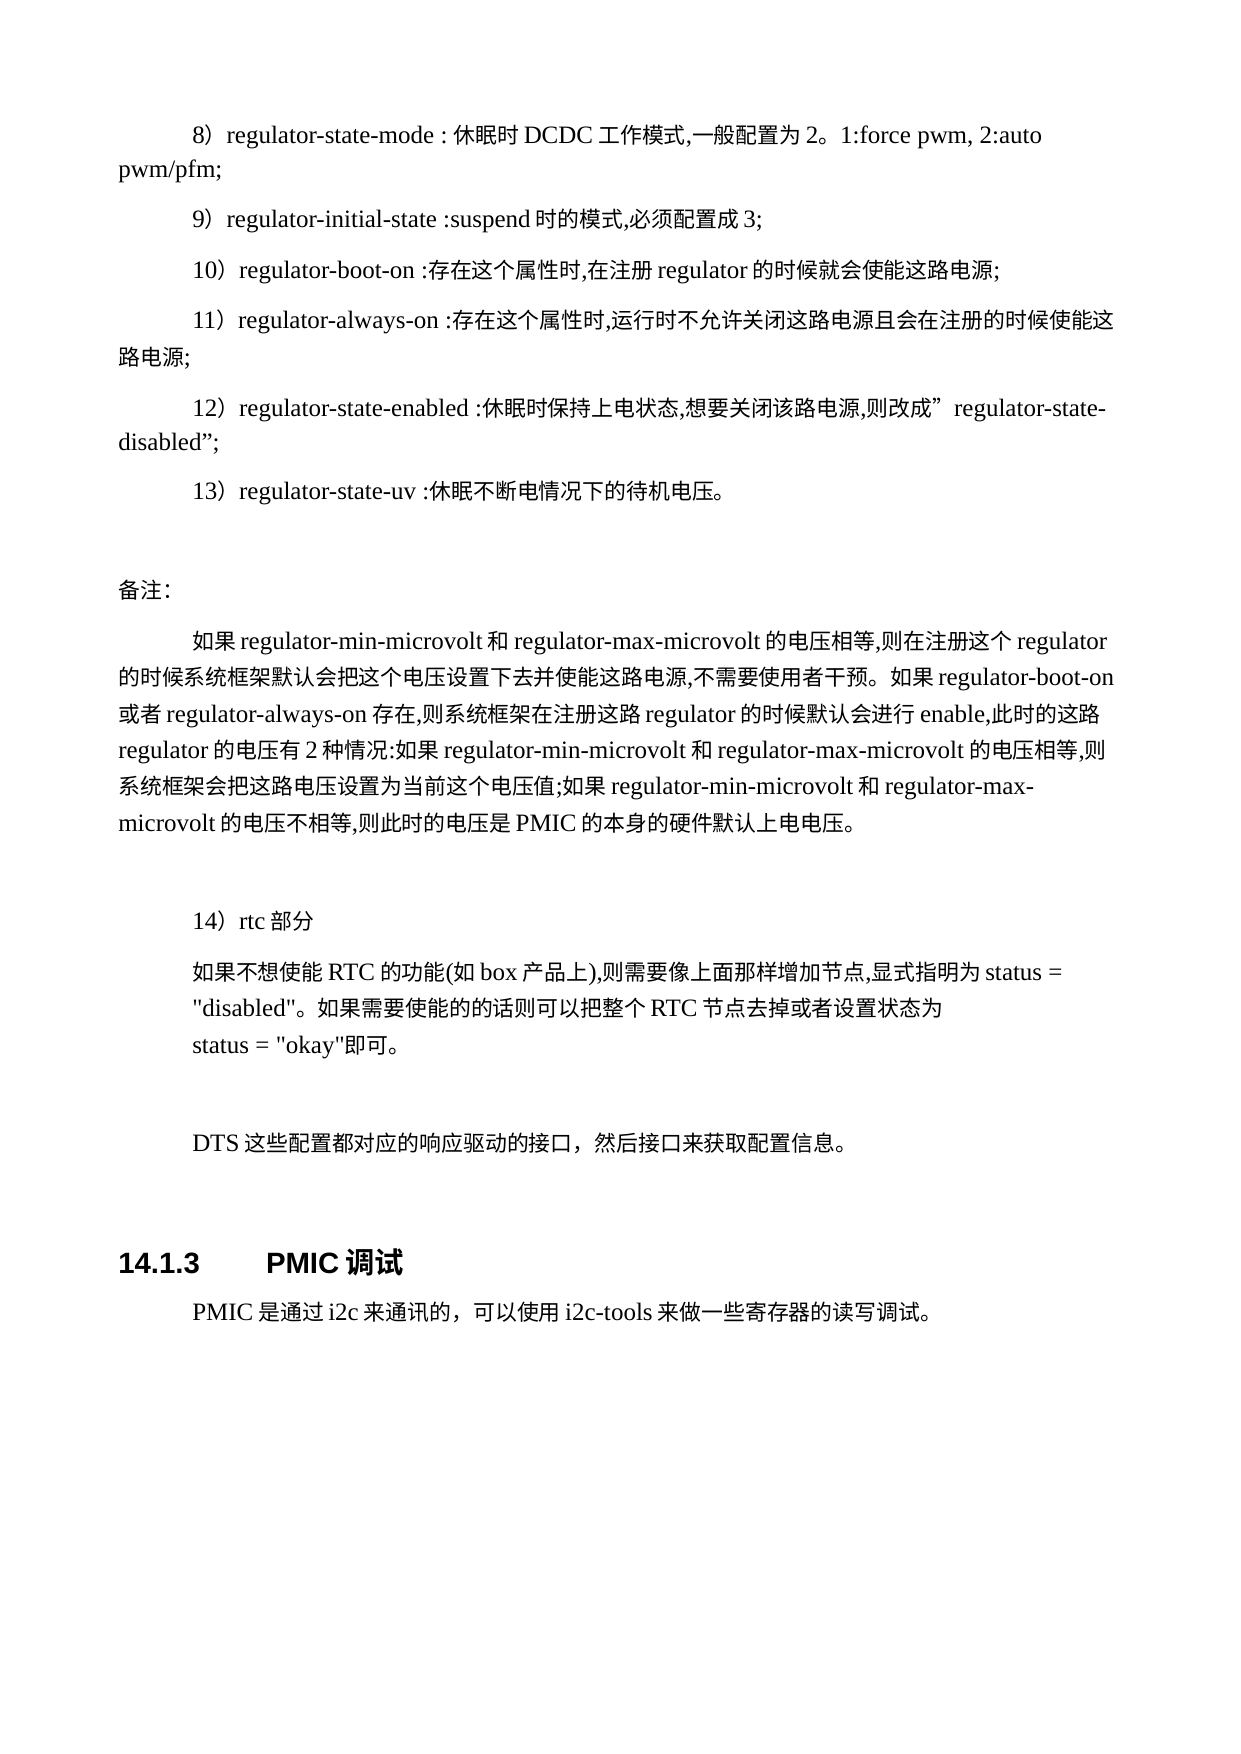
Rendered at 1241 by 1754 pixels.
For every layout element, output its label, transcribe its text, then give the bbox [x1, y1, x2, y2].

text PMIC是通过i2c来通讯的，可以使用i2c-tools来做一些寄存器的读写调试。 [118, 1294, 1122, 1326]
text 12）regulator-state-enabled :休眠时保持上电状态,想要关闭该路电源,则改成”regulator-state-disabled”; [118, 391, 1122, 456]
text 11）regulator-always-on :存在这个属性时,运行时不允许关闭这路电源且会在注册的时候使能这路电源; [118, 303, 1122, 372]
text 14）rtc部分 [118, 904, 1122, 936]
text 如果不想使能RTC的功能(如box产品上),则需要像上面那样增加节点,显式指明为status = "disabled"。如果需要使能的的话则可以把整个RTC节点去掉或者设置状态为 status = "okay"即可。 [118, 955, 1122, 1059]
text 9）regulator-initial-state :suspend时的模式,必须配置成3; [118, 202, 1122, 233]
text DTS这些配置都对应的响应驱动的接口，然后接口来获取配置信息。 [118, 1126, 1122, 1158]
text 备注： [118, 573, 1122, 604]
subtitle 14.1.3 PMIC调试 [118, 1239, 1122, 1282]
text 8）regulator-state-mode : 休眠时DCDC工作模式,一般配置为2。1:force pwm, 2:auto pwm/pfm; [118, 118, 1122, 183]
text 10）regulator-boot-on :存在这个属性时,在注册regulator的时候就会使能这路电源; [118, 253, 1122, 284]
text 13）regulator-state-uv :休眠不断电情况下的待机电压。 [118, 474, 1122, 506]
text 如果regulator-min-microvolt和regulator-max-microvolt的电压相等,则在注册这个regulator的时候系统框架默认会把这个电压设置下去并使能这路电源,不需要使用者干预。如果regulator-boot-on或者regulator-always-on存在,则系统框架在注册这路regulator的时候默认会进行enable,此时的这路regulator的电压有2种情况:如果regulator-min-microvolt和regulator-max-microvolt的电压相等,则系统框架会把这路电压设置为当前这个电压值;如果regulator-min-microvolt和regulator-max-microvolt的电压不相等,则此时的电压是PMIC的本身的硬件默认上电电压。 [118, 624, 1122, 837]
